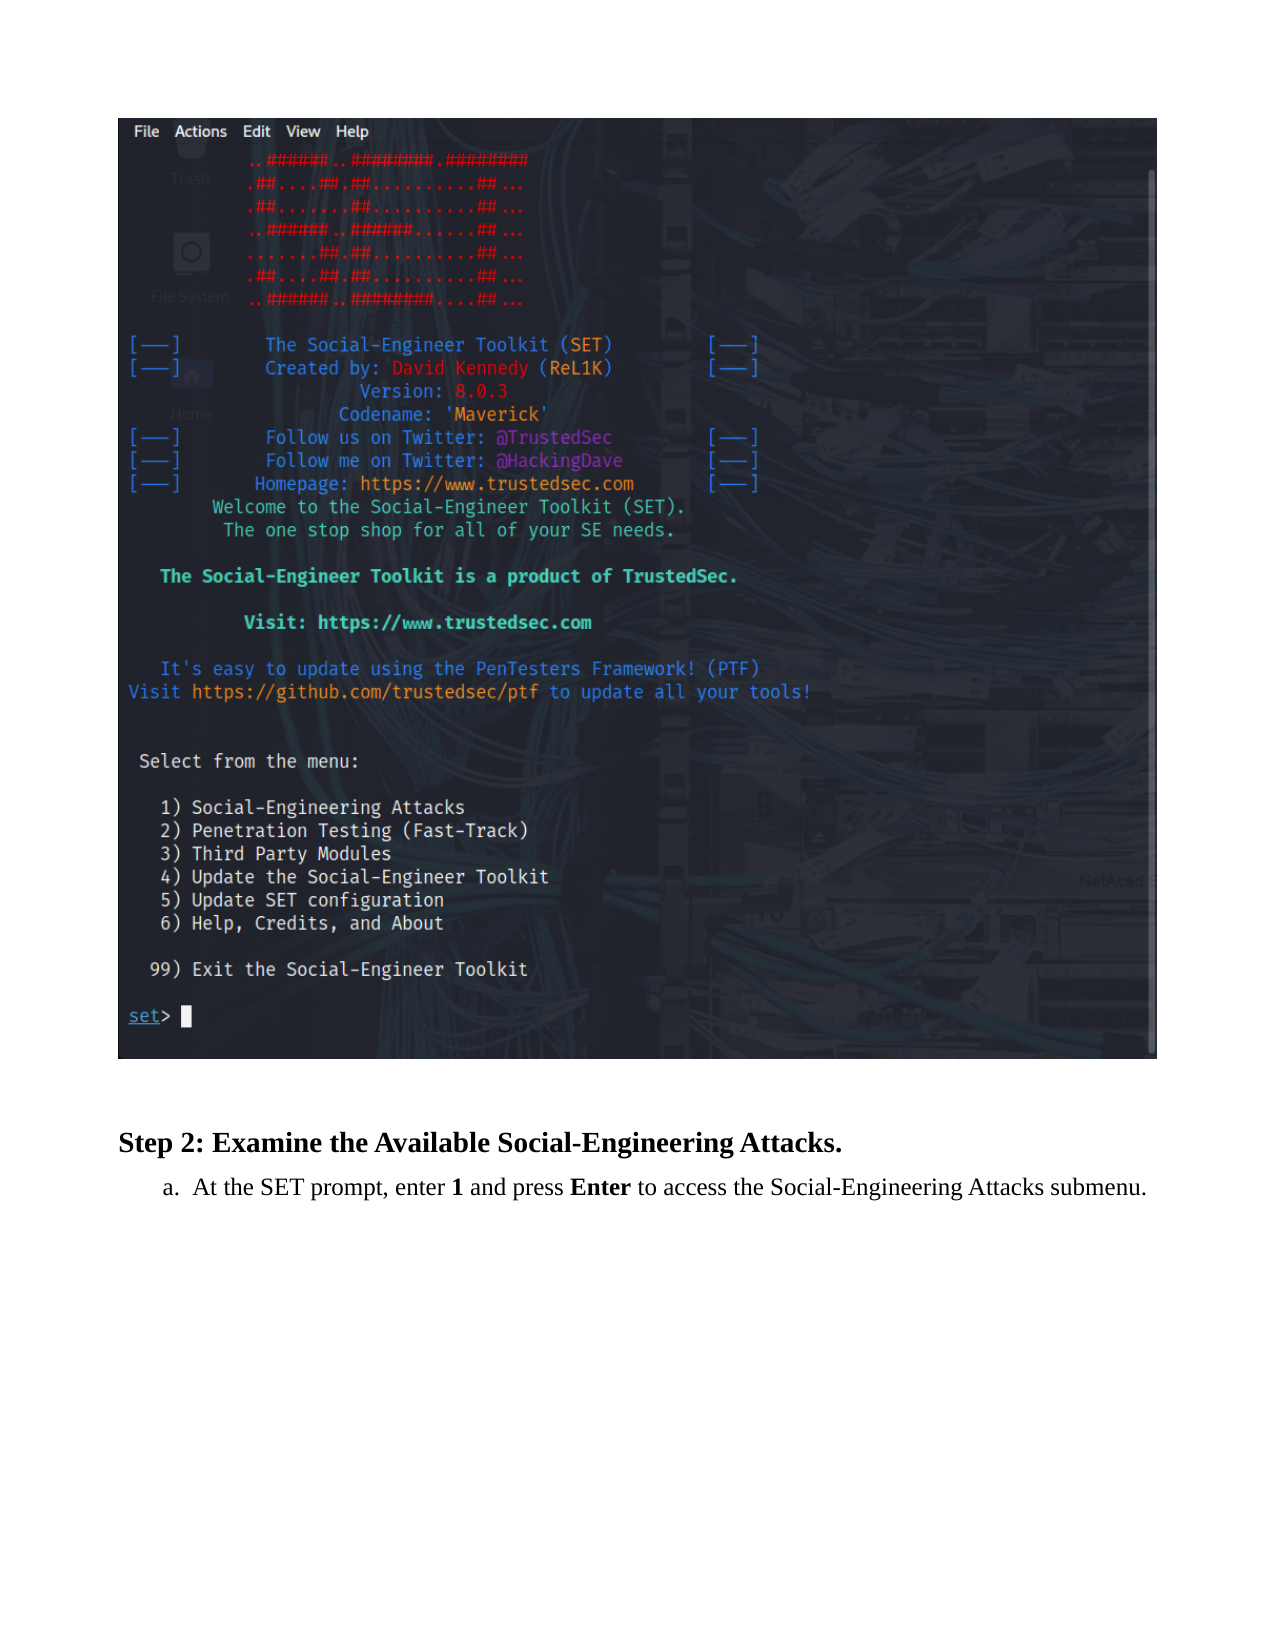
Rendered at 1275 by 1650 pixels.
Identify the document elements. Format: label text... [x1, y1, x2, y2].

list At the SET prompt, enter 1 and press Enter to access the Social-Engineering Attacks submenu. [162, 1172, 1157, 1200]
subtitle Step 2: Examine the Available Social-Engineering Attacks. [118, 1126, 1157, 1159]
picture [118, 118, 1157, 1059]
